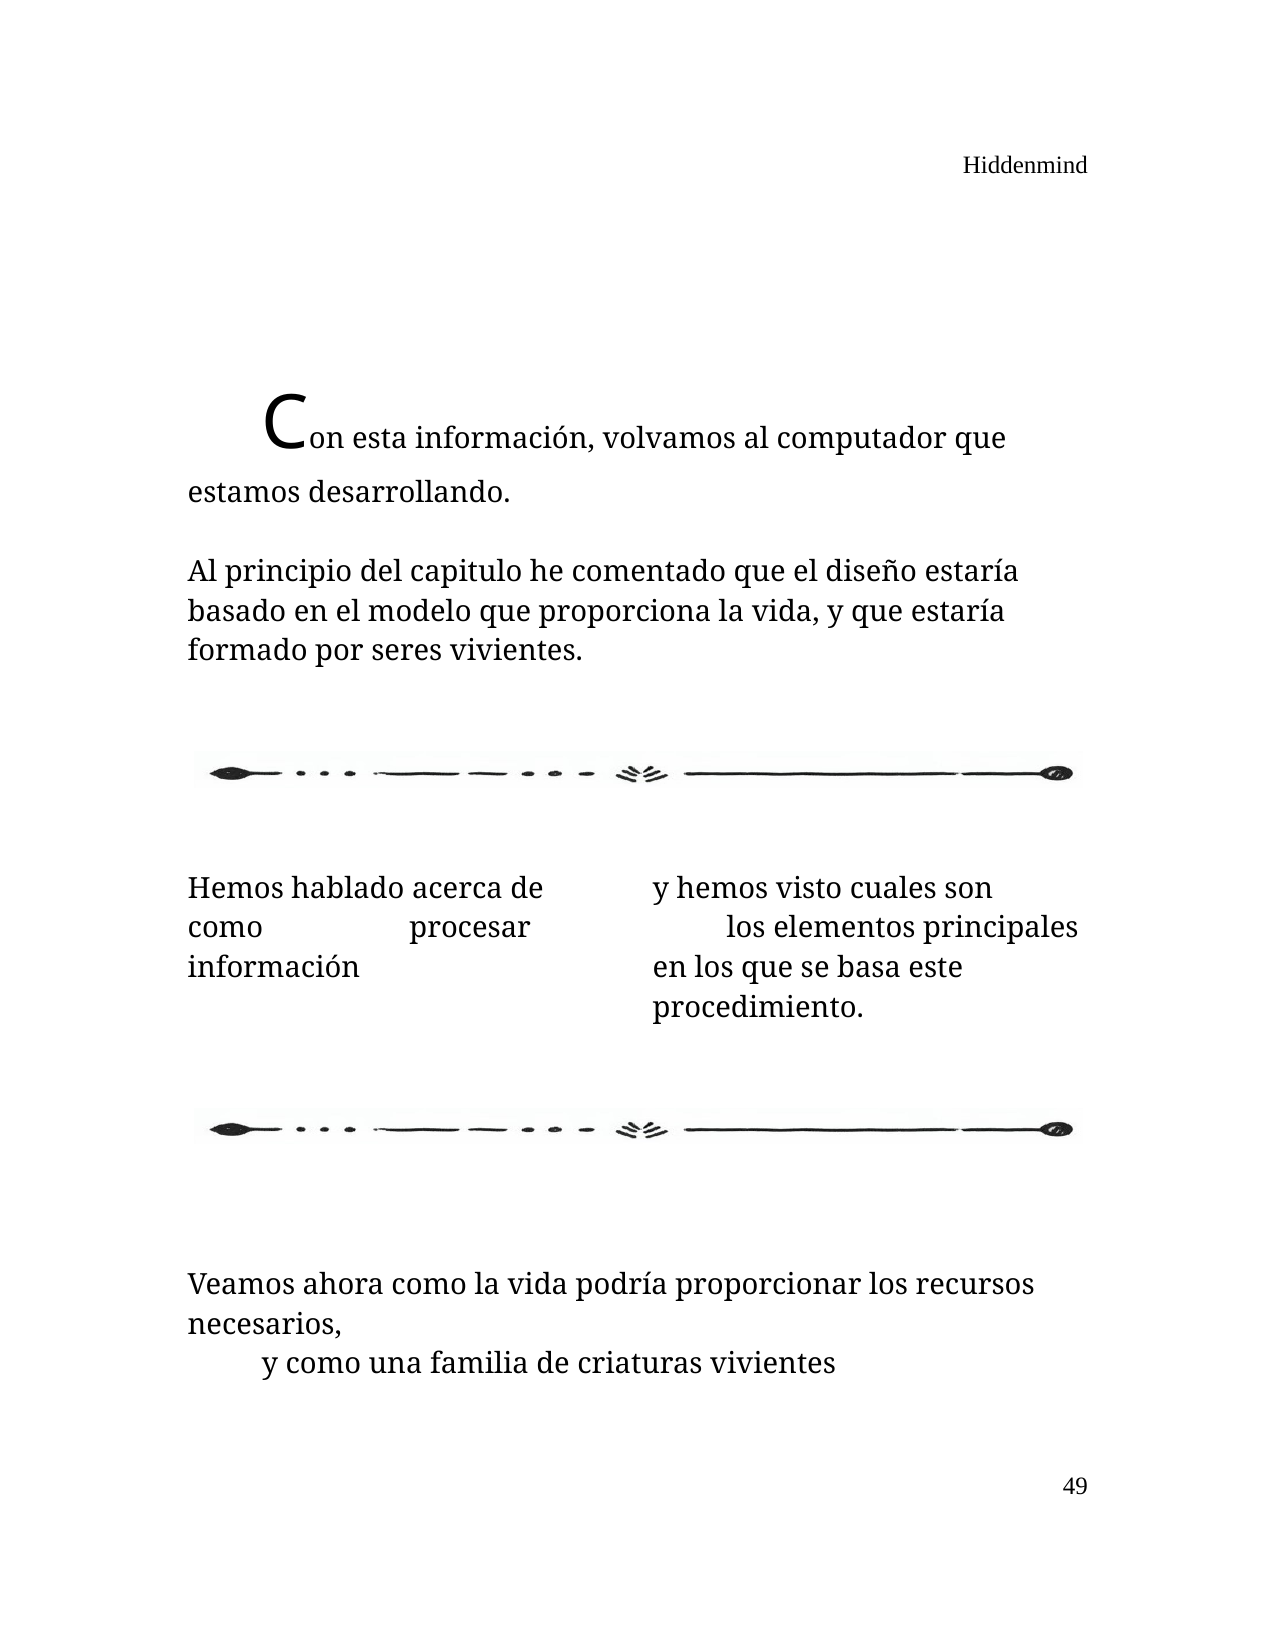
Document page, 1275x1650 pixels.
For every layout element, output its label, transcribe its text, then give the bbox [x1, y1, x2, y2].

text los elementos principales [652, 907, 1087, 946]
text Veamos ahora como la vida podría proporcionar los recursos necesarios, [187, 1263, 1087, 1343]
text y como una familia de criaturas vivientes [187, 1343, 1087, 1382]
text en los que se basa este procedimiento. [652, 946, 1087, 1026]
text Al principio del capitulo he comentado que el diseño estaría basado en el modelo que proporciona la vida, y que estaría formado por seres vivientes. [187, 550, 1087, 669]
text y hemos visto cuales son [652, 867, 1087, 907]
text Hemos hablado acerca de como procesar información [187, 867, 622, 986]
picture [193, 751, 1083, 788]
picture [193, 1108, 1083, 1144]
text Con esta información, volvamos al computador que estamos desarrollando. [187, 369, 1087, 511]
